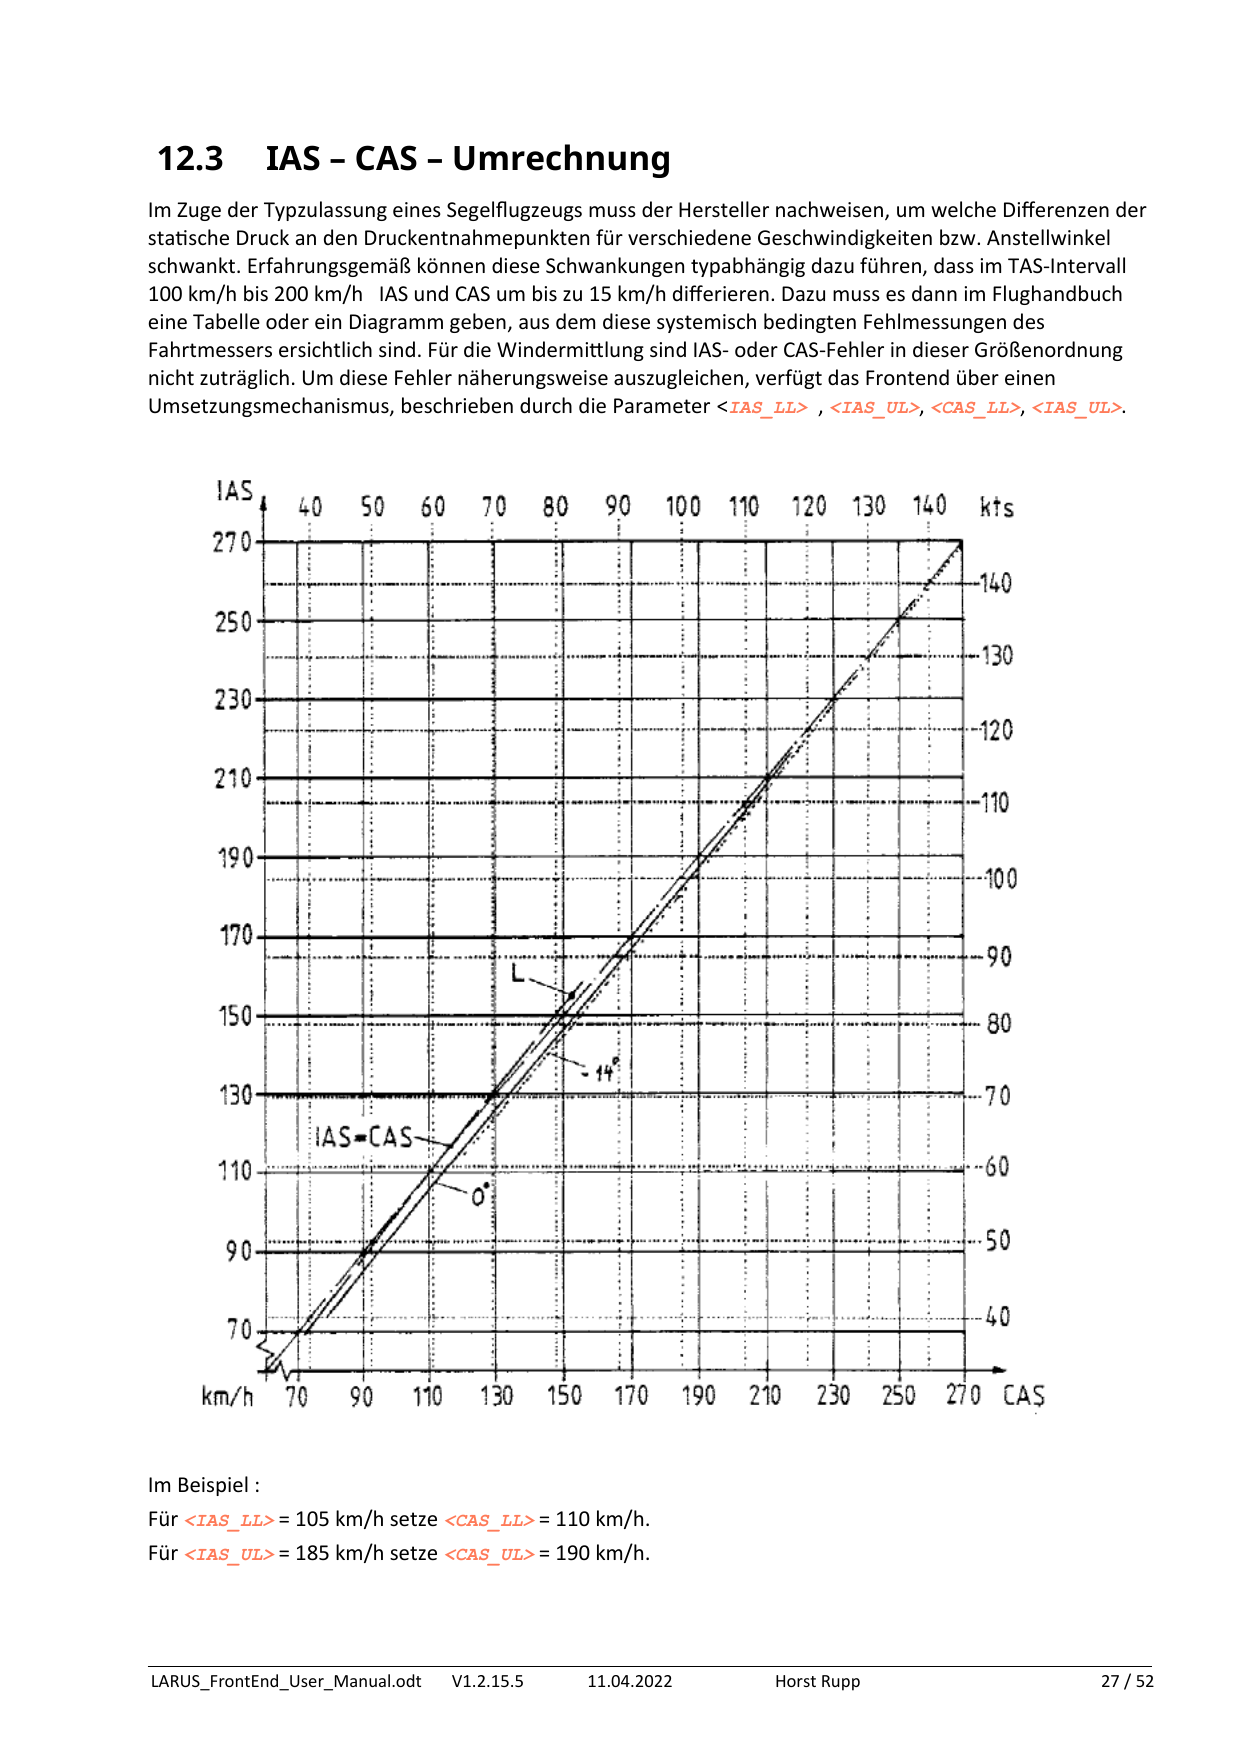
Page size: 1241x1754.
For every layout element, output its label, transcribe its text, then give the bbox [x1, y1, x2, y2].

subtitle IAS – CAS – Umrechnung [148, 134, 1152, 180]
text Für <IAS_UL> = 185 km/h setze <CAS_UL> = 190 km/h. [148, 1538, 1152, 1566]
text Im Zuge der Typzulassung eines Segelflugzeugs muss der Hersteller nachweisen, um welche Differenzen der statische Druck an den Druckentnahmepunkten für verschiedene Geschwindigkeiten bzw. Anstellwinkel schwankt. Erfahrungsgemäß können diese Schwankungen typabhängig dazu führen, dass im TAS-Intervall 100 km/h bis 200 km/h IAS und CAS um bis zu 15 km/h differieren. Dazu muss es dann im Flughandbuch eine Tabelle oder ein Diagramm geben, aus dem diese systemisch bedingten Fehlmessungen des Fahrtmessers ersichtlich sind. Für die Windermittlung sind IAS- oder CAS-Fehler in dieser Größenordnung nicht zuträglich. Um diese Fehler näherungsweise auszugleichen, verfügt das Frontend über einen Umsetzungsmechanismus, beschrieben durch die Parameter <IAS_LL> , <IAS_UL>, <CAS_LL>, <IAS_UL>. [148, 195, 1152, 419]
text Für <IAS_LL> = 105 km/h setze <CAS_LL> = 110 km/h. [148, 1504, 1152, 1532]
picture [183, 463, 1062, 1437]
text Im Beispiel : [148, 1470, 1152, 1498]
